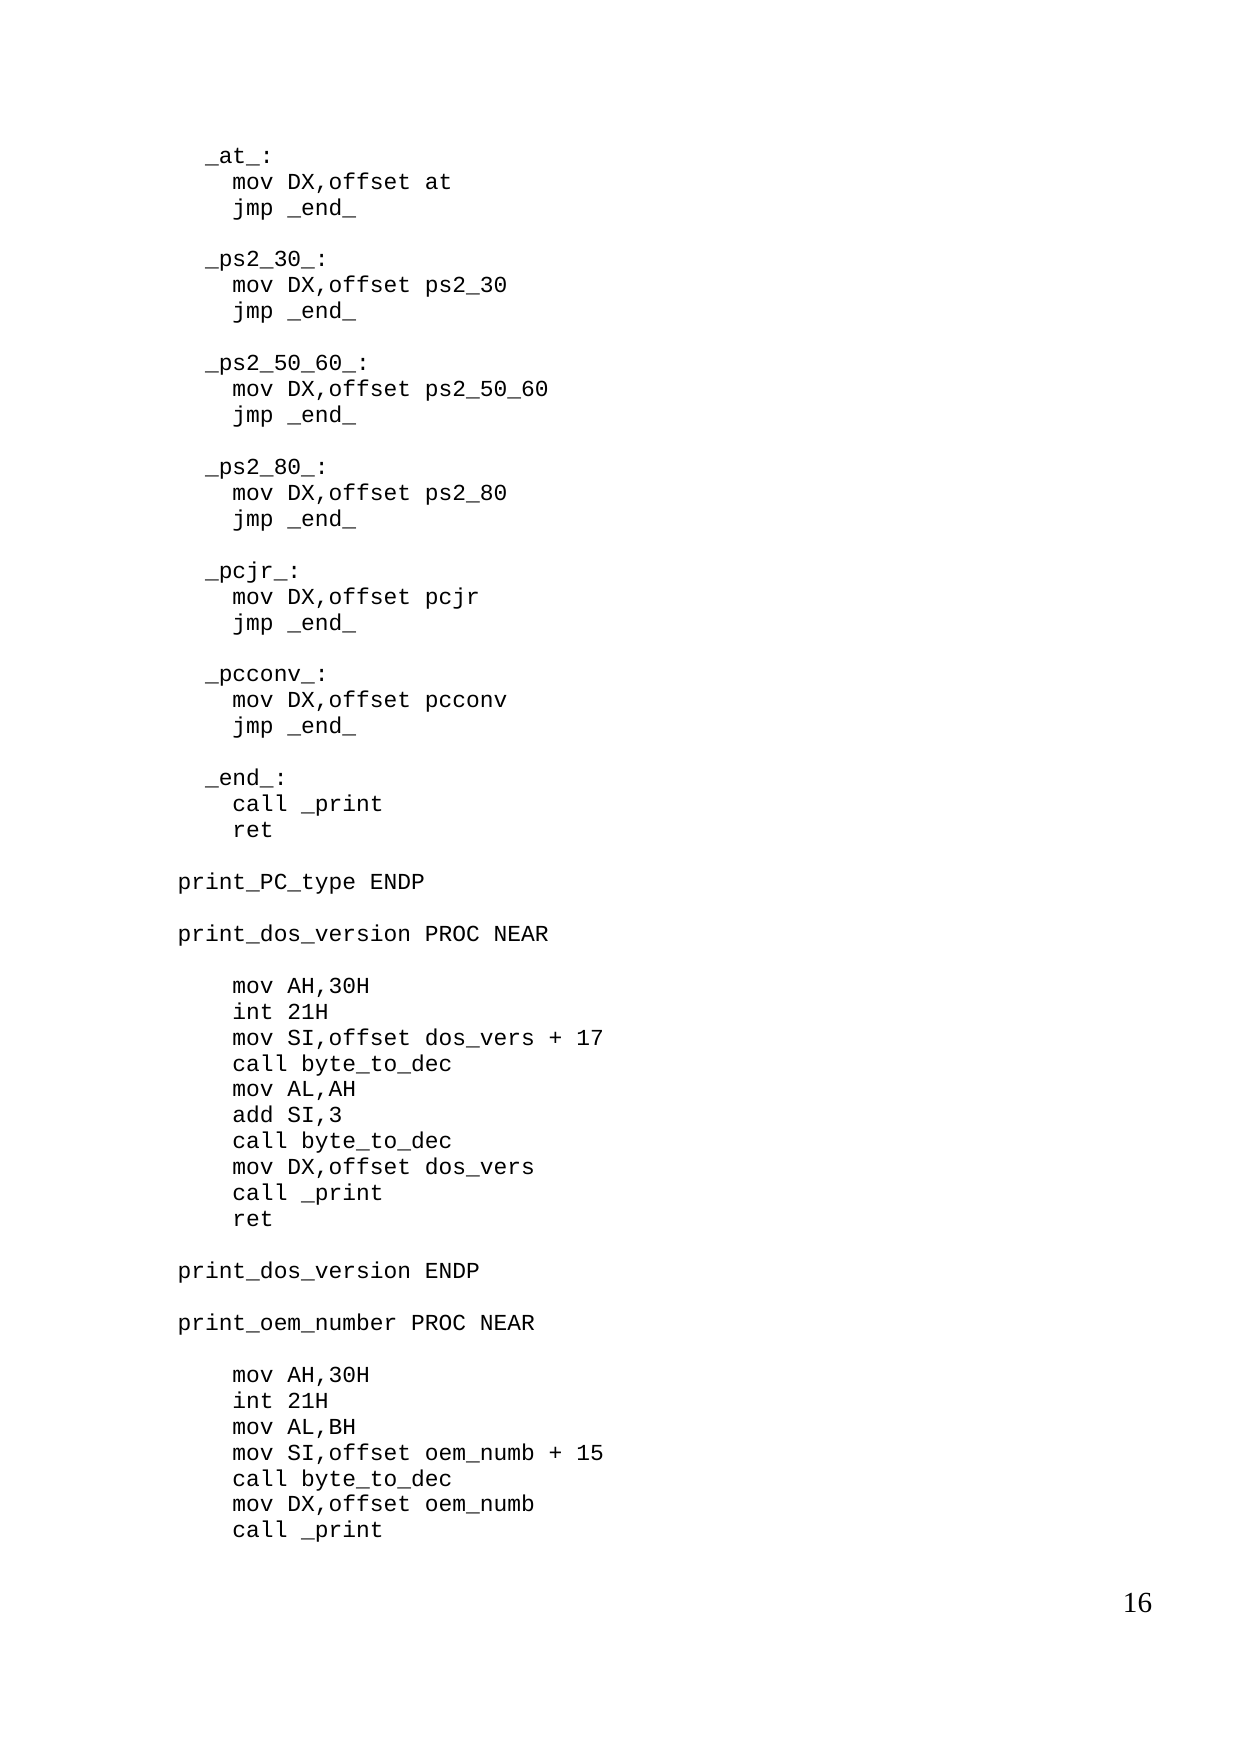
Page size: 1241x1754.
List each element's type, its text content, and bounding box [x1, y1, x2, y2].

text _end_: [177, 767, 1152, 792]
text mov DX,offset ps2_50_60 [177, 377, 1152, 403]
text mov DX,offset pcconv [177, 689, 1152, 715]
text jmp _end_ [177, 715, 1152, 741]
text mov DX,offset ps2_80 [177, 481, 1152, 507]
text _ps2_50_60_: [177, 352, 1152, 377]
text _ps2_80_: [177, 455, 1152, 481]
text mov AH,30H [177, 974, 1152, 1000]
text print_PC_type ENDP [177, 870, 1152, 896]
text print_dos_version ENDP [177, 1259, 1152, 1285]
text call _print [177, 1182, 1152, 1207]
text ret [177, 818, 1152, 844]
text mov SI,offset dos_vers + 17 [177, 1026, 1152, 1052]
text _ps2_30_: [177, 248, 1152, 274]
text call byte_to_dec [177, 1130, 1152, 1156]
text mov DX,offset oem_numb [177, 1493, 1152, 1519]
text mov DX,offset ps2_30 [177, 274, 1152, 300]
text mov DX,offset dos_vers [177, 1156, 1152, 1182]
text mov DX,offset pcjr [177, 585, 1152, 611]
text print_dos_version PROC NEAR [177, 922, 1152, 948]
text _pcconv_: [177, 663, 1152, 689]
text mov SI,offset oem_numb + 15 [177, 1441, 1152, 1467]
text jmp _end_ [177, 300, 1152, 326]
text int 21H [177, 1389, 1152, 1415]
text _at_: [177, 144, 1152, 170]
text mov DX,offset at [177, 170, 1152, 196]
text call byte_to_dec [177, 1467, 1152, 1493]
text call _print [177, 1519, 1152, 1545]
text ret [177, 1207, 1152, 1233]
text call byte_to_dec [177, 1052, 1152, 1078]
text int 21H [177, 1000, 1152, 1026]
text add SI,3 [177, 1104, 1152, 1130]
text jmp _end_ [177, 403, 1152, 429]
text mov AL,AH [177, 1078, 1152, 1104]
text mov AL,BH [177, 1415, 1152, 1441]
text jmp _end_ [177, 507, 1152, 533]
text jmp _end_ [177, 196, 1152, 222]
text _pcjr_: [177, 559, 1152, 585]
text jmp _end_ [177, 611, 1152, 637]
text call _print [177, 792, 1152, 818]
text mov AH,30H [177, 1363, 1152, 1389]
text print_oem_number PROC NEAR [177, 1311, 1152, 1337]
